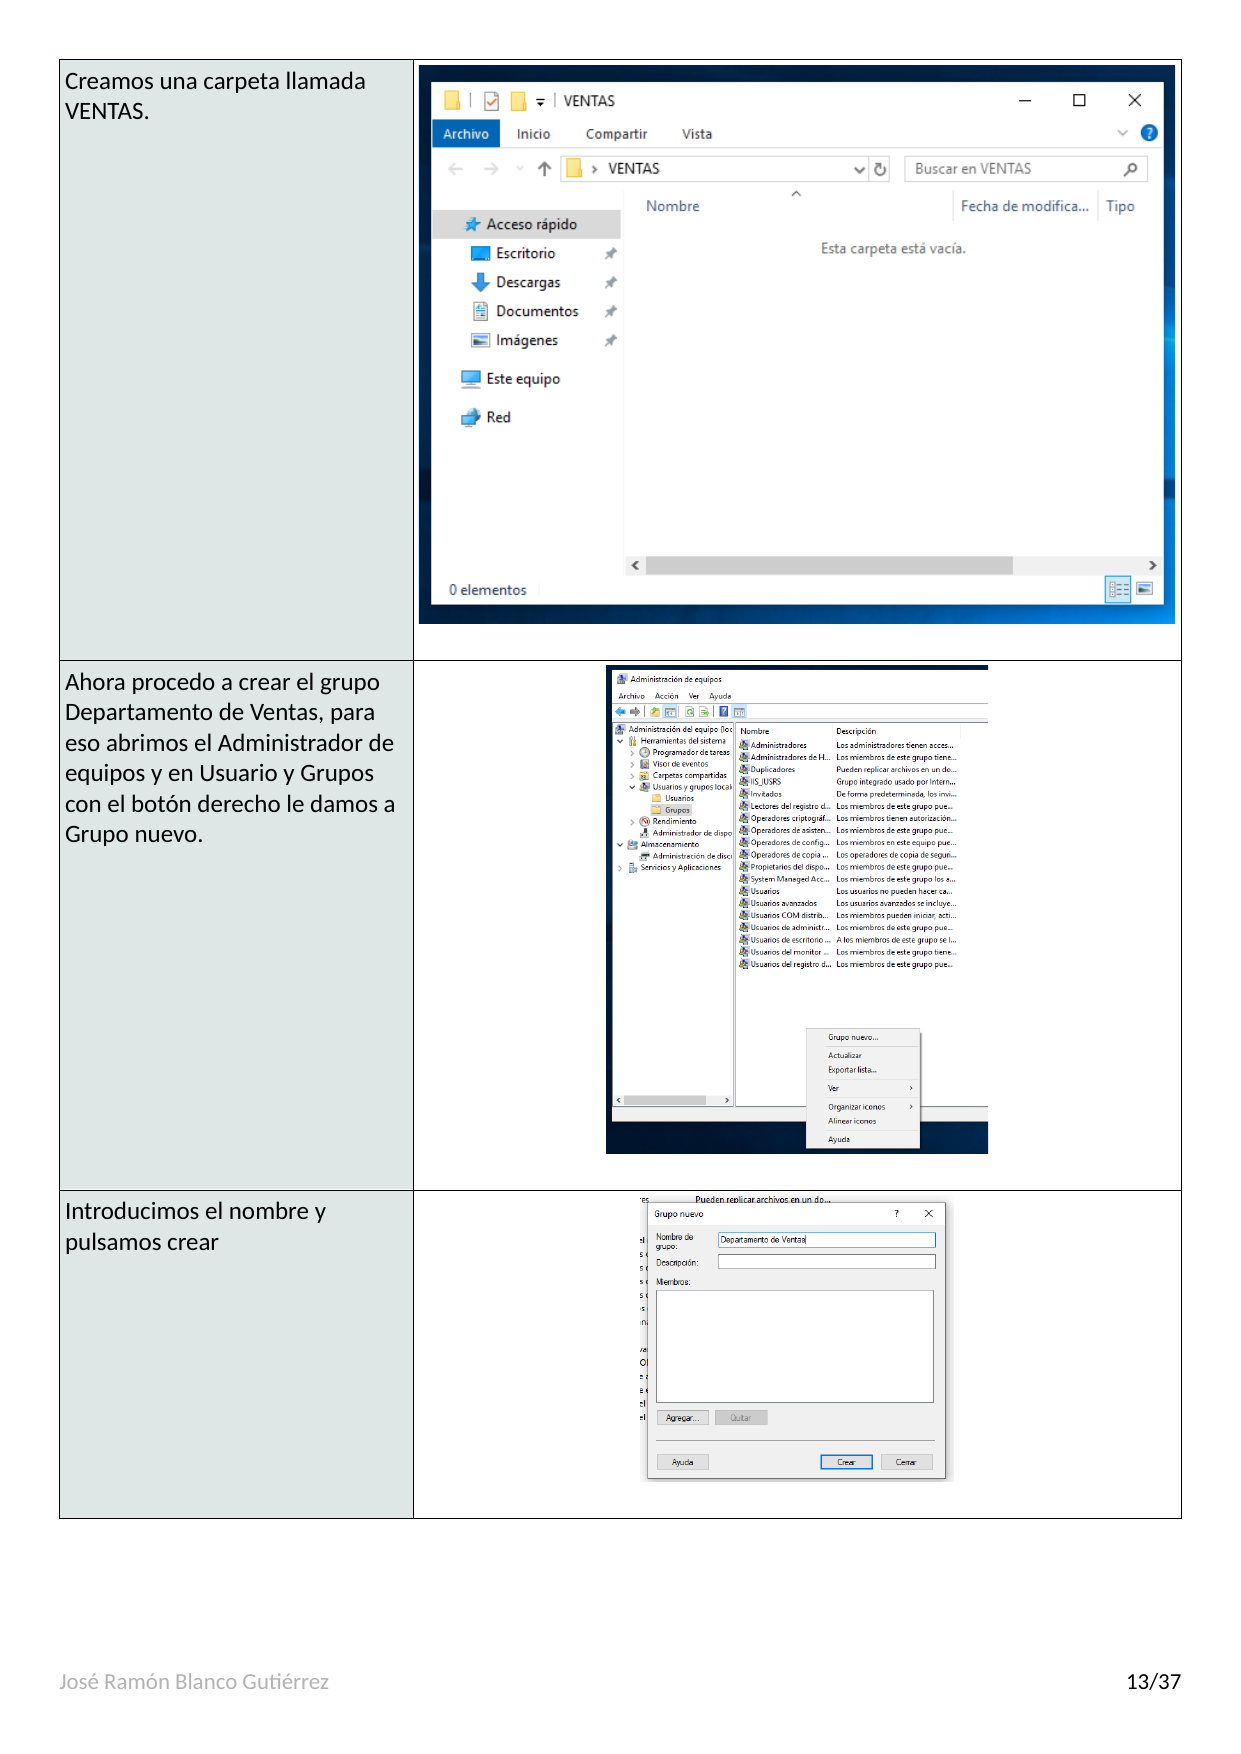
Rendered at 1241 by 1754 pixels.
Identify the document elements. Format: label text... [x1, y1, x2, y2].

table_cell Creamos una carpeta llamada VENTAS. [60, 60, 413, 660]
table_cell Introducimos el nombre y pulsamos crear [60, 1191, 413, 1518]
picture [418, 65, 1176, 624]
table_cell Ahora procedo a crear el grupo Departamento de Ventas, para eso abrimos el Administrador de equipos y en Usuario y Grupos con el botón derecho le damos a Grupo nuevo. [60, 661, 413, 1189]
table_cell [414, 661, 1181, 1189]
picture [606, 665, 989, 1154]
table_cell [414, 60, 1181, 660]
picture [640, 1195, 954, 1482]
table_cell [414, 1191, 1181, 1518]
